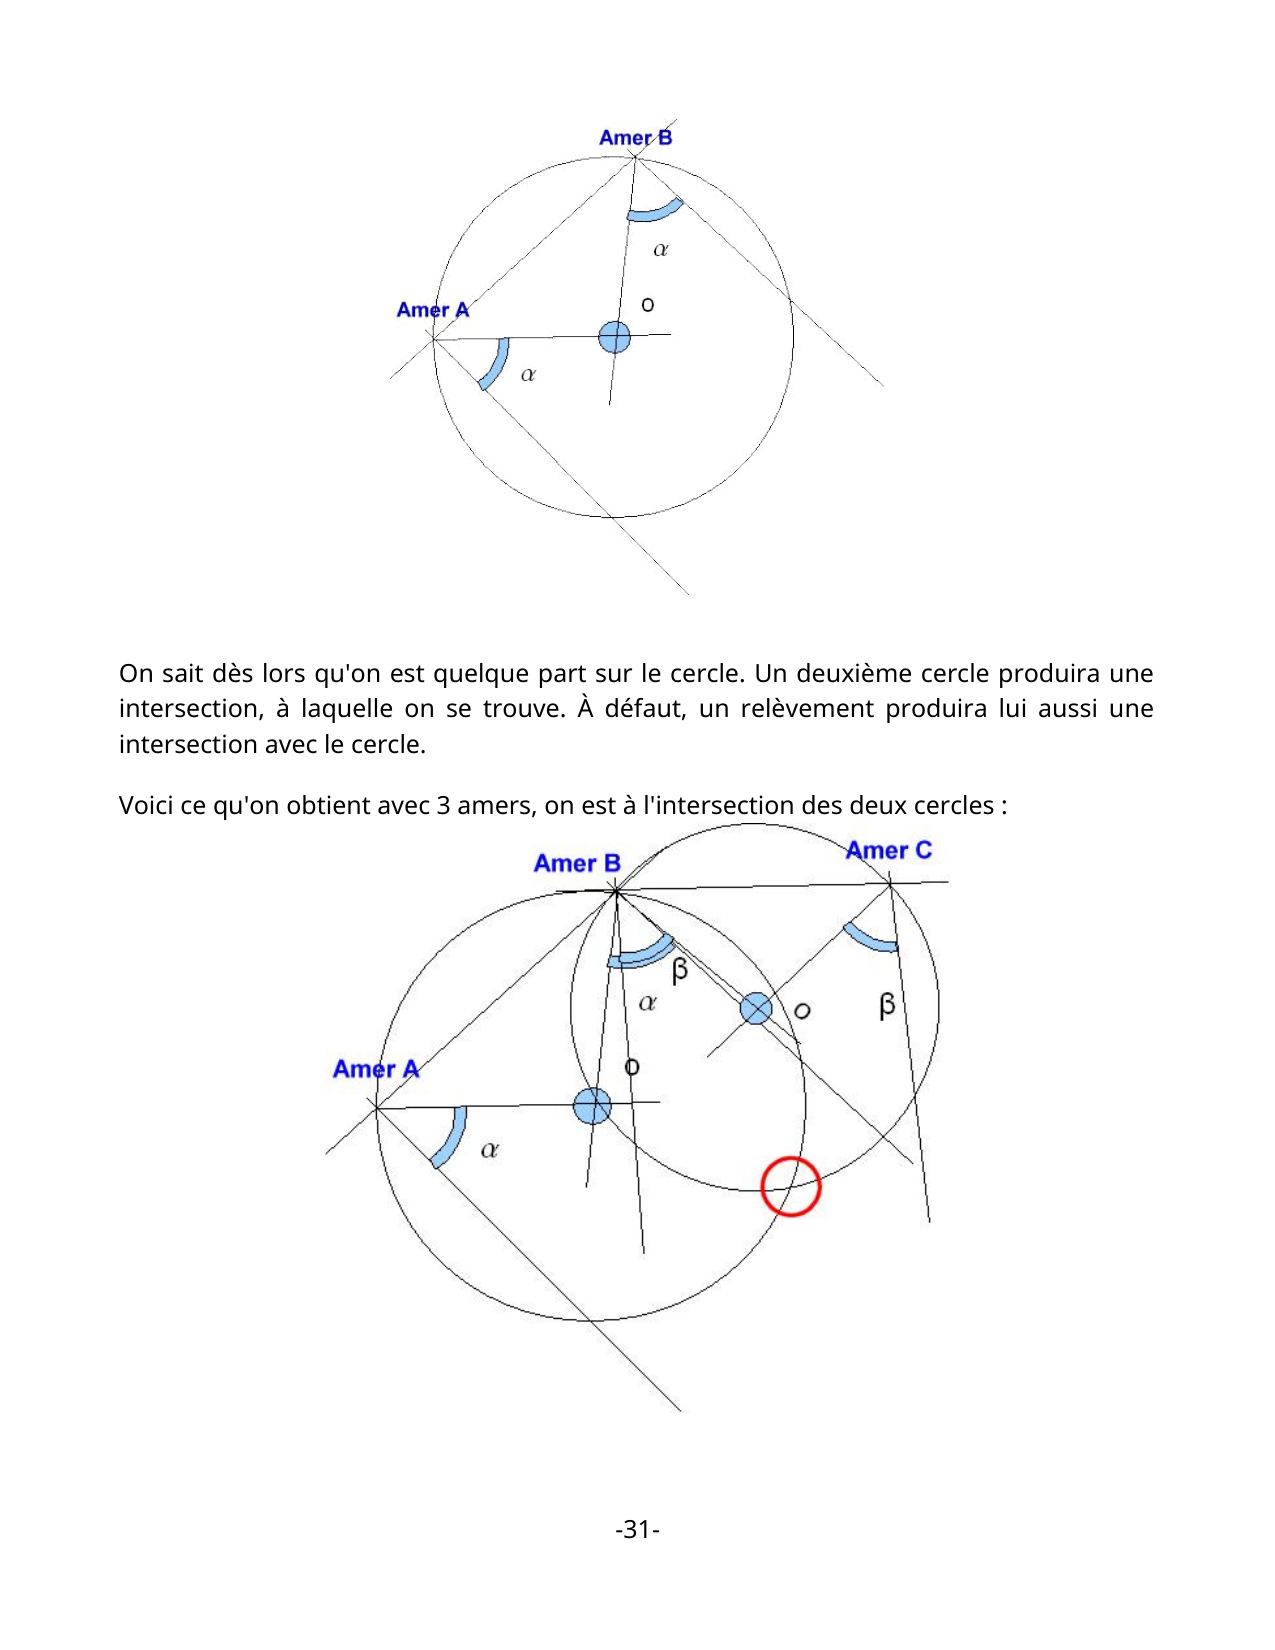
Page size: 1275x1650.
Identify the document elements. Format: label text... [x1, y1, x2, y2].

text Voici ce qu'on obtient avec 3 amers, on est à l'intersection des deux cercles : [119, 788, 1156, 822]
text On sait dès lors qu'on est quelque part sur le cercle. Un deuxième cercle produira une intersection, à laquelle on se trouve. À défaut, un relèvement produira lui aussi une intersection avec le cercle. [119, 655, 1156, 761]
text -31- [119, 1511, 1156, 1546]
picture [325, 823, 950, 1413]
picture [390, 118, 885, 596]
